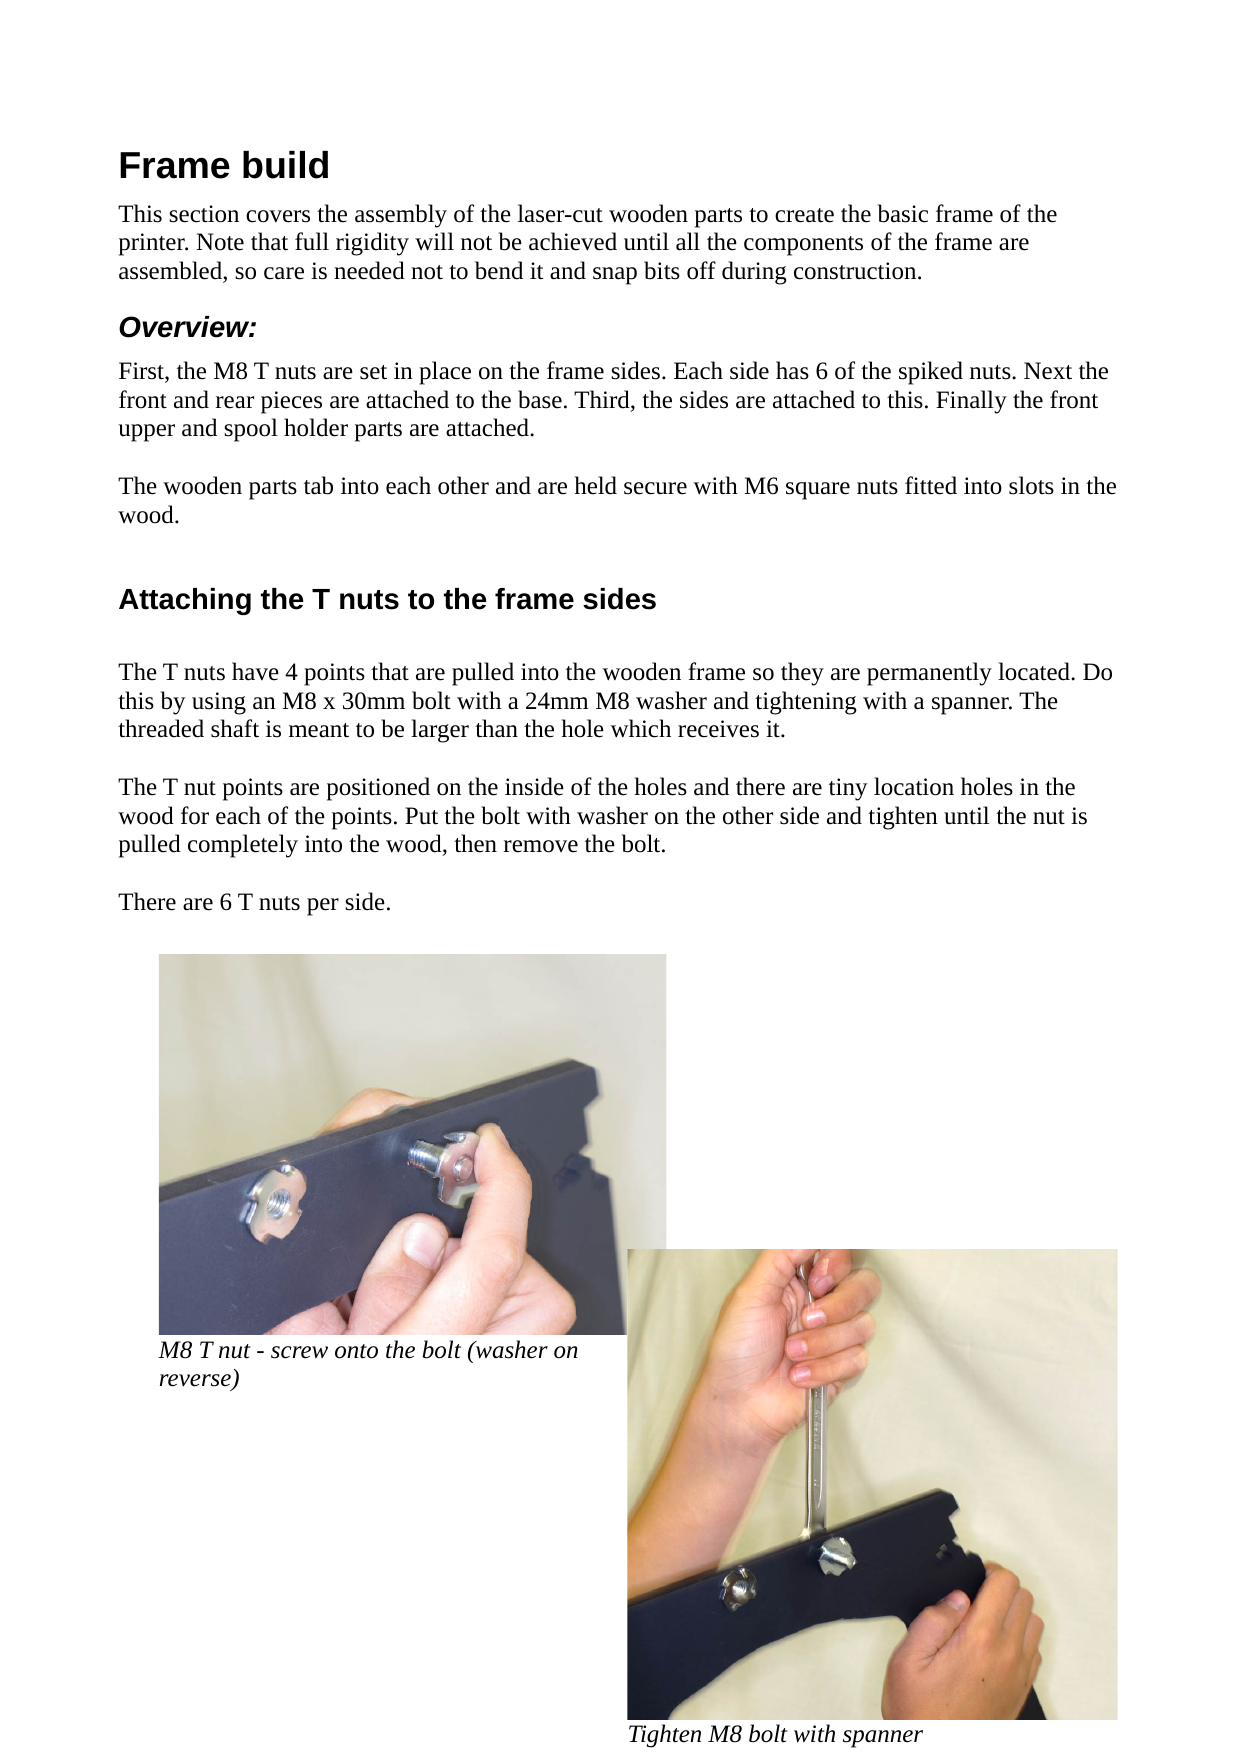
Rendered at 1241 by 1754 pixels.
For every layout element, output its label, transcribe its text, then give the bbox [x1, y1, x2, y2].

text The T nut points are positioned on the inside of the holes and there are tiny location holes in the wood for each of the points. Put the bolt with washer on the other side and tighten until the nut is pulled completely into the wood, then remove the bolt. [118, 772, 1122, 858]
text There are 6 T nuts per side. [118, 887, 1122, 916]
subtitle Overview: [118, 310, 1122, 343]
text M8 T nut - screw onto the bolt (washer on reverse) [159, 1335, 627, 1392]
text The T nuts have 4 points that are pulled into the wooden frame so they are permanently located. Do this by using an M8 x 30mm bolt with a 24mm M8 washer and tightening with a spanner. The threaded shaft is meant to be larger than the hole which receives it. [118, 657, 1122, 743]
text The wooden parts tab into each other and are held secure with M6 square nuts fitted into slots in the wood. [118, 471, 1122, 528]
text This section covers the assembly of the laser-cut wooden parts to create the basic frame of the printer. Note that full rigidity will not be achieved until all the components of the frame are assembled, so care is needed not to bend it and snap bits off during construction. [118, 199, 1122, 285]
subtitle Attaching the T nuts to the frame sides [118, 582, 1122, 616]
text Tighten M8 bolt with spanner [627, 1720, 1118, 1748]
subtitle Frame build [118, 143, 1122, 186]
text First, the M8 T nuts are set in place on the frame sides. Each side has 6 of the spiked nuts. Next the front and rear pieces are attached to the base. Third, the sides are attached to this. Finally the front upper and spool holder parts are attached. [118, 356, 1122, 442]
picture [158, 954, 1118, 1720]
